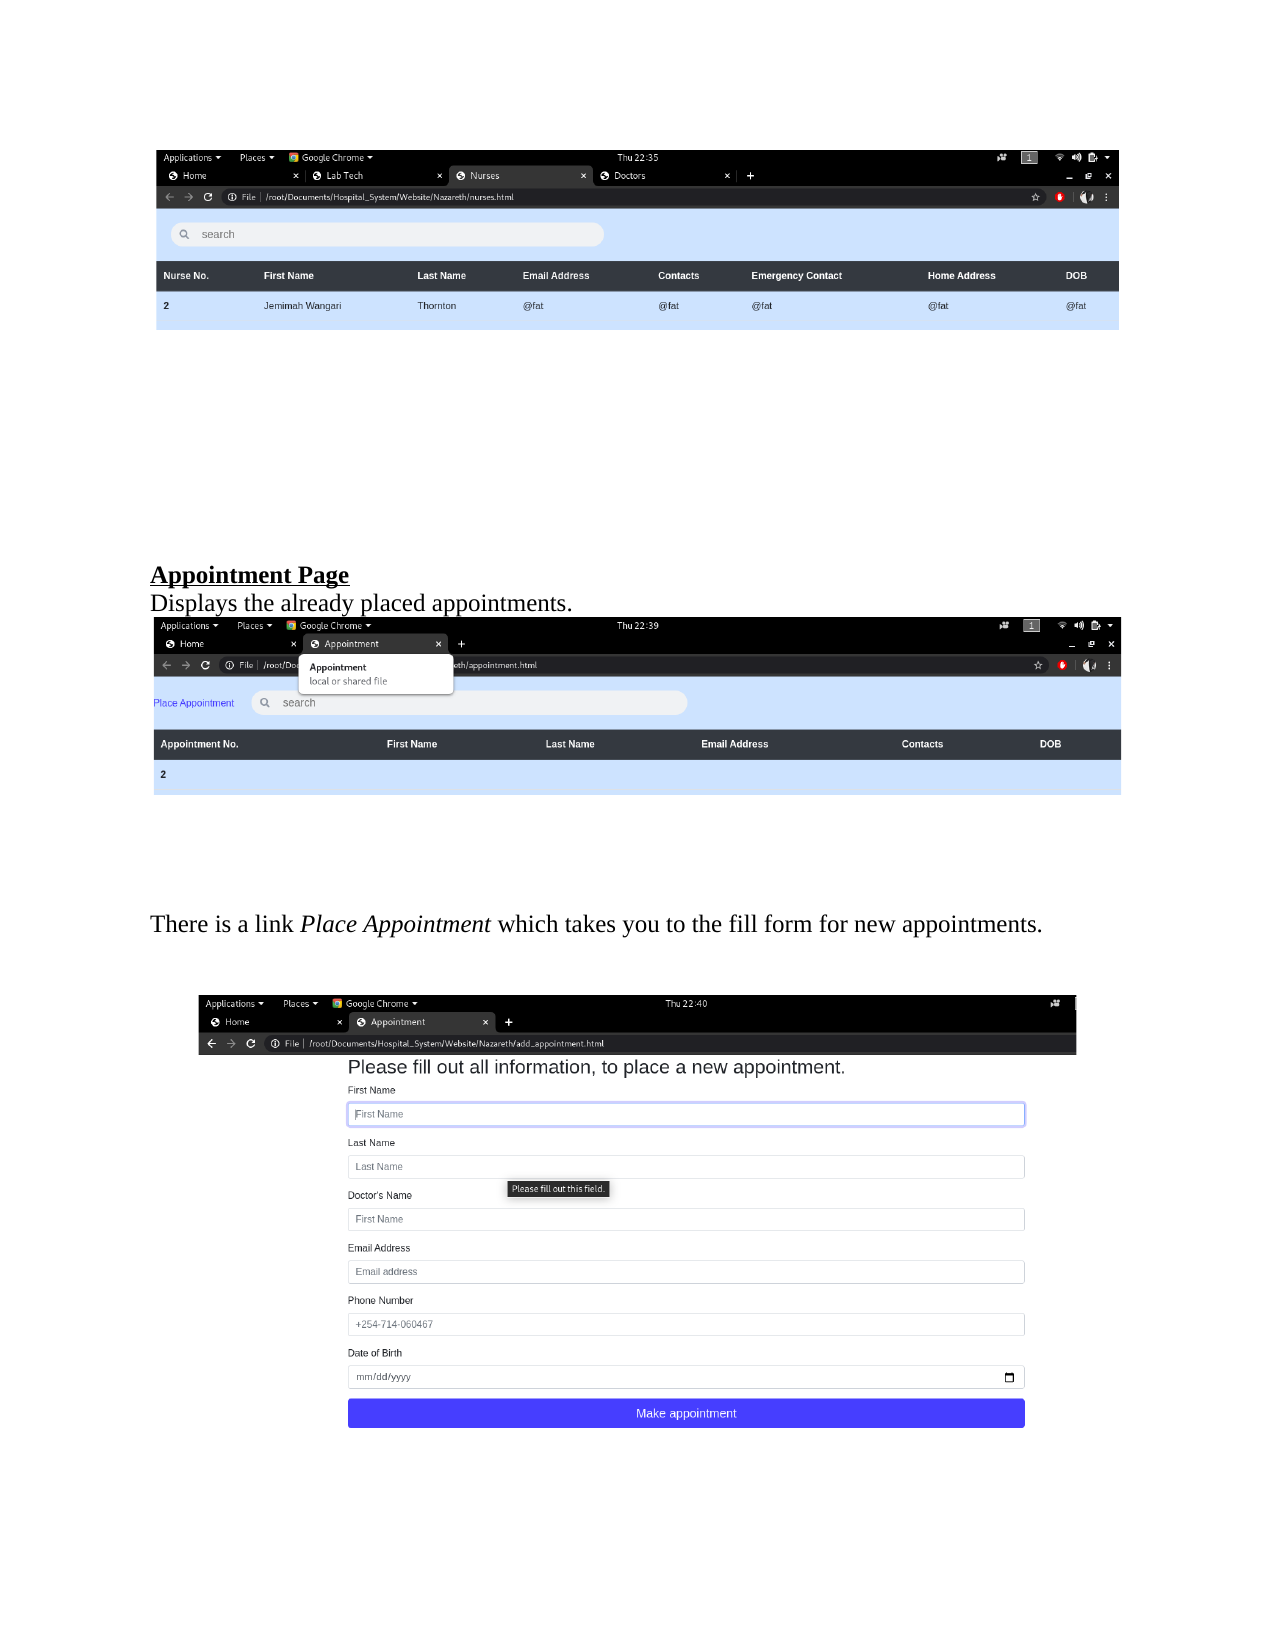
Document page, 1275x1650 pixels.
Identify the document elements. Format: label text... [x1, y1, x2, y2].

text There is a link Place Appointment which takes you to the fill form for new appointments. [150, 909, 1125, 938]
picture [198, 995, 1077, 1456]
text Displays the already placed appointments. [150, 588, 1125, 617]
text Appointment Page [150, 560, 1125, 588]
